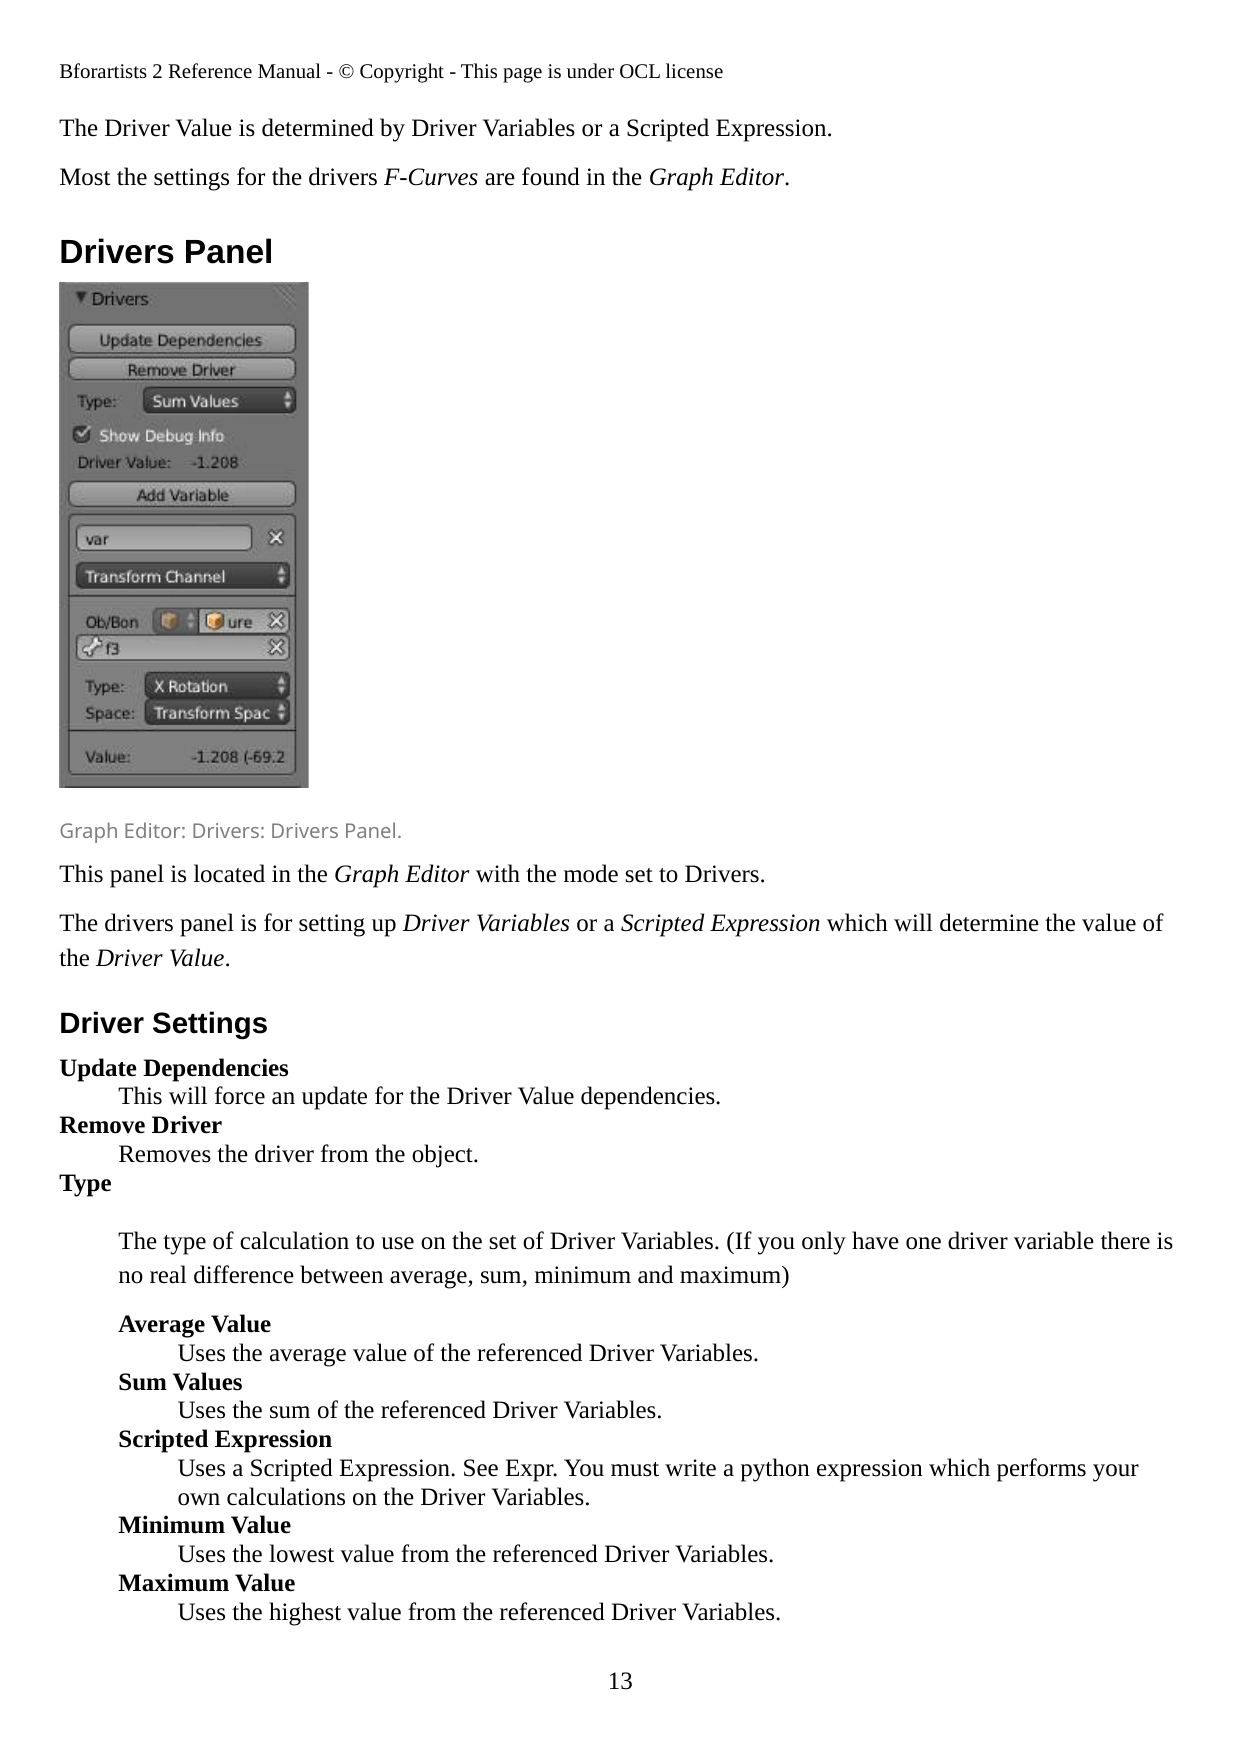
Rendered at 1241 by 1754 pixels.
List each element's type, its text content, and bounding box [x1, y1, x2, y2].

text The Driver Value is determined by Driver Variables or a Scripted Expression. [59, 113, 1181, 141]
text Graph Editor: Drivers: Drivers Panel. [59, 813, 1181, 844]
text This panel is located in the Graph Editor with the mode set to Drivers. [59, 859, 1181, 888]
subtitle Driver Settings [59, 1006, 1181, 1040]
subtitle Drivers Panel [59, 232, 1181, 270]
picture [59, 282, 309, 788]
list Uses the lowest value from the referenced Driver Variables. [177, 1539, 1181, 1568]
list Uses a Scripted Expression. See Expr. You must write a python expression which performs your own calculations on the Driver Variables. [177, 1453, 1181, 1511]
subtitle Update Dependencies [59, 1053, 1181, 1081]
list Uses the highest value from the referenced Driver Variables. [177, 1597, 1181, 1626]
text Most the settings for the drivers F-Curves are found in the Graph Editor. [59, 162, 1181, 190]
text The drivers panel is for setting up Driver Variables or a Scripted Expression which will determine the value of the Driver Value. [59, 908, 1181, 971]
subtitle Average Value [118, 1309, 1181, 1338]
subtitle Remove Driver [59, 1110, 1181, 1139]
subtitle Scripted Expression [118, 1424, 1181, 1453]
subtitle Maximum Value [118, 1568, 1181, 1597]
subtitle Type [59, 1168, 1181, 1196]
list Uses the average value of the referenced Driver Variables. [177, 1338, 1181, 1367]
subtitle Minimum Value [118, 1511, 1181, 1539]
text The type of calculation to use on the set of Driver Variables. (If you only have one driver variable there is no real difference between average, sum, minimum and maximum) [118, 1226, 1181, 1289]
list Uses the sum of the referenced Driver Variables. [177, 1396, 1181, 1424]
list Removes the driver from the object. [118, 1139, 1181, 1168]
list This will force an update for the Driver Value dependencies. [118, 1081, 1181, 1110]
subtitle Sum Values [118, 1367, 1181, 1396]
